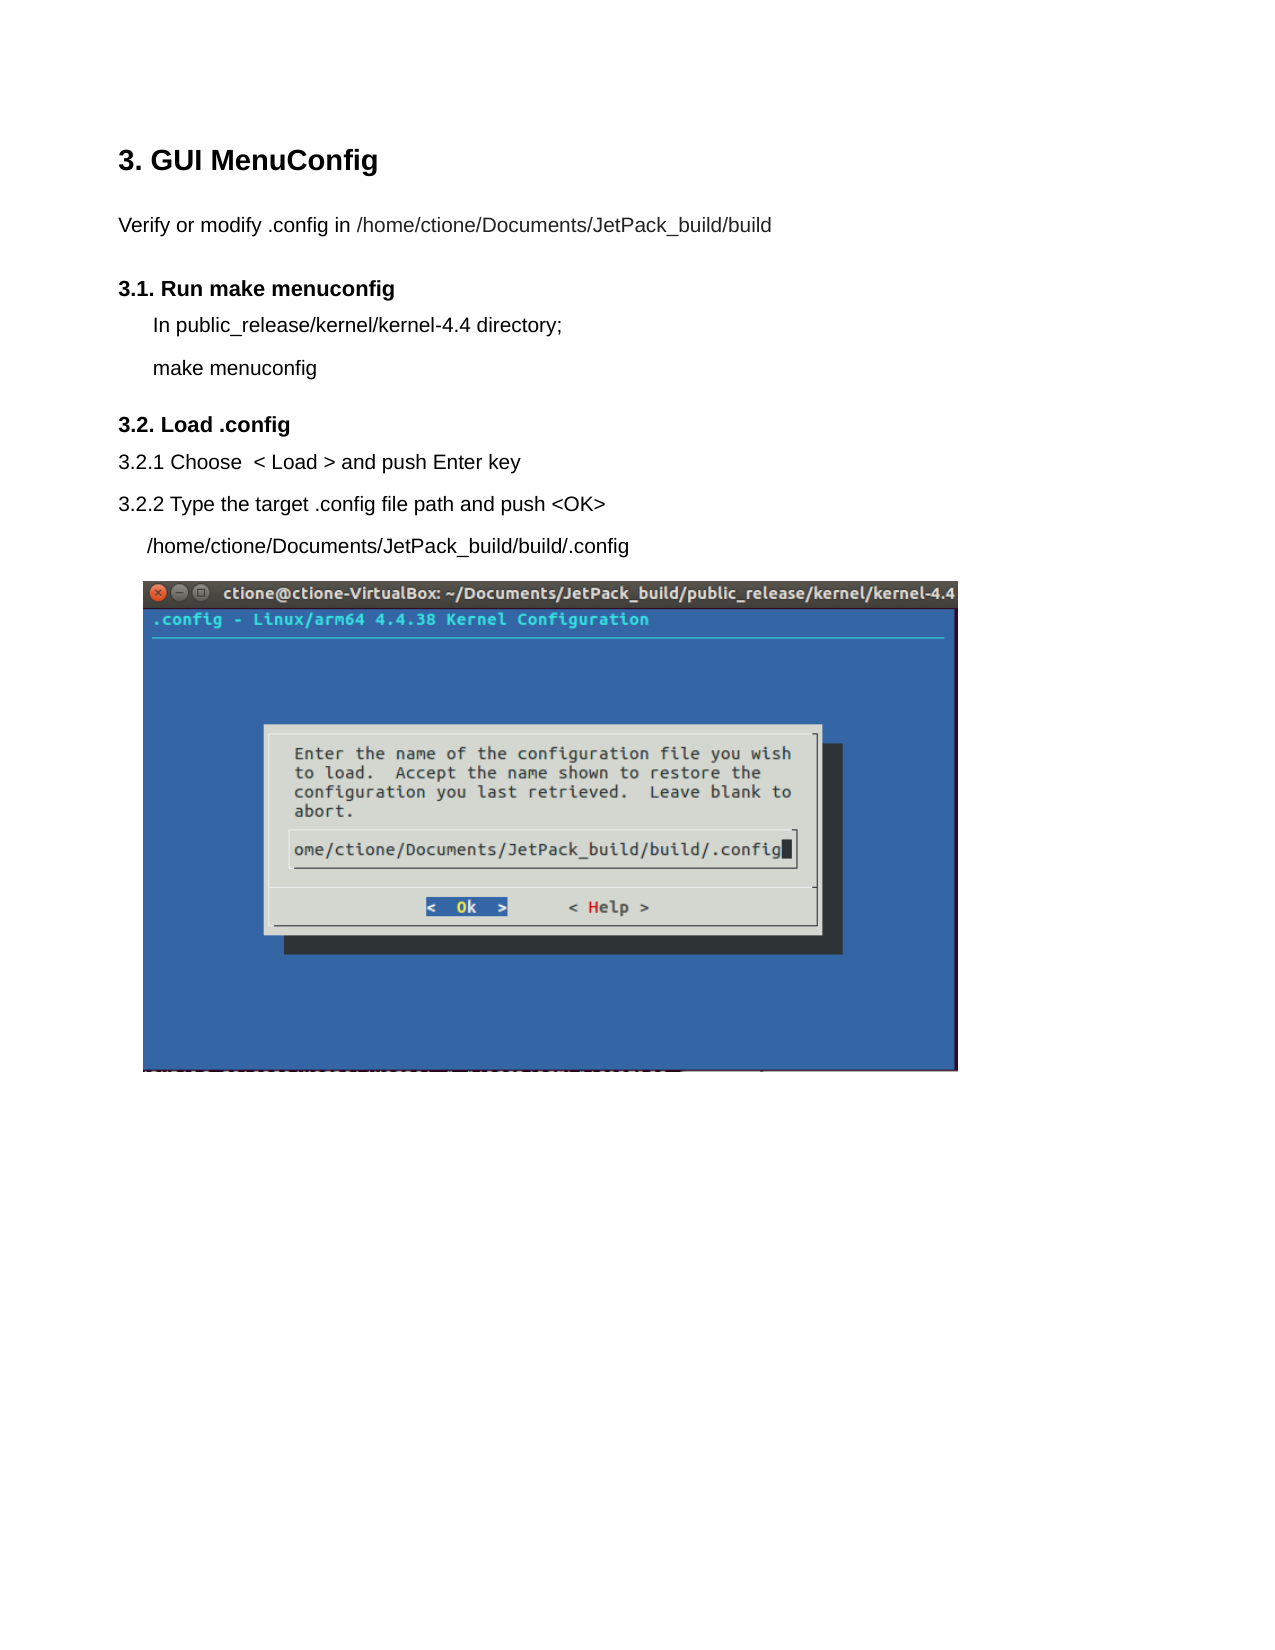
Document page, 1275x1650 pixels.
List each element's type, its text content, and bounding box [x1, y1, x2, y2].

subtitle 3.1. Run make menuconfig [118, 276, 1157, 301]
subtitle 3. GUI MenuConfig [118, 143, 1157, 177]
text In public_release/kernel/kernel-4.4 directory; [118, 313, 1157, 337]
text 3.2.1 Choose < Load > and push Enter key [118, 450, 1157, 474]
subtitle 3.2. Load .config [118, 412, 1157, 437]
text Verify or modify .config in /home/ctione/Documents/JetPack_build/build [118, 213, 1157, 237]
text make menuconfig [118, 355, 1157, 379]
picture [143, 581, 958, 1072]
text /home/ctione/Documents/JetPack_build/build/.config [118, 534, 1157, 558]
text 3.2.2 Type the target .config file path and push <OK> [118, 492, 1157, 516]
